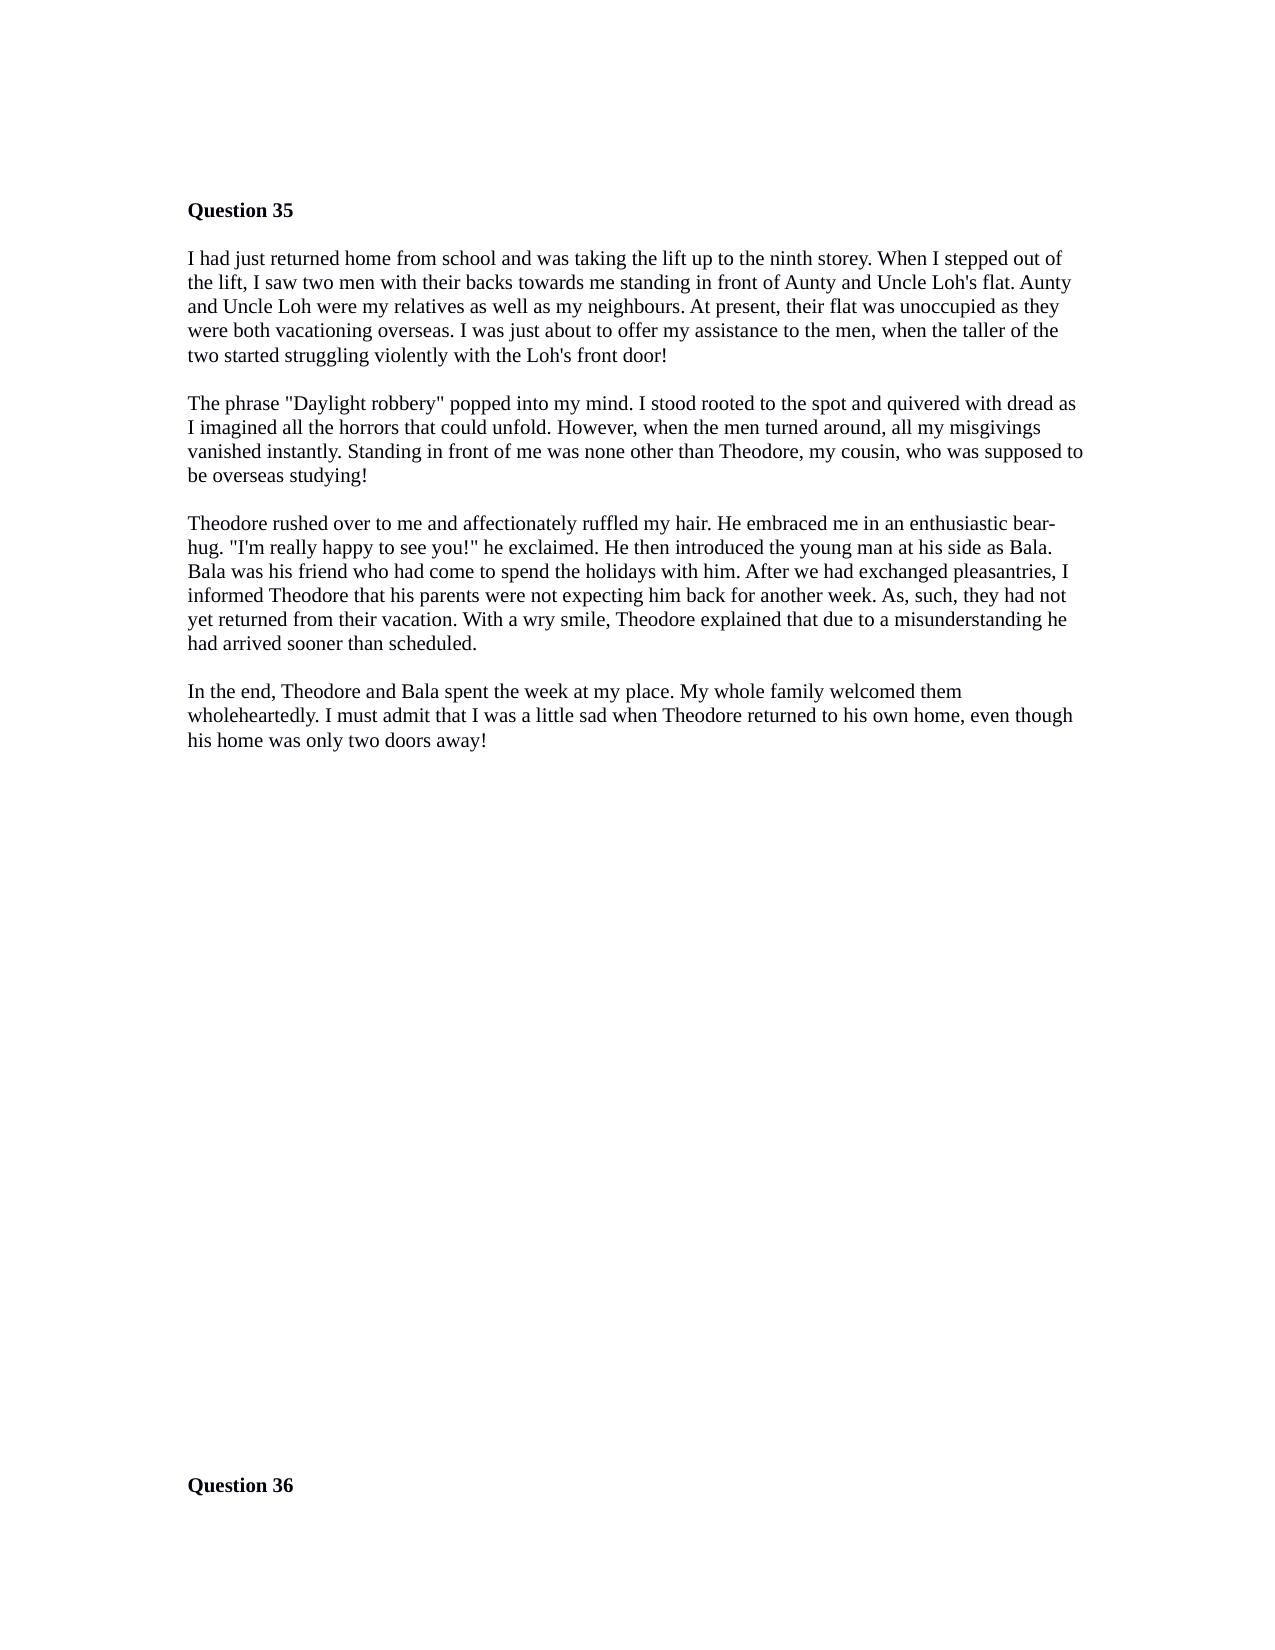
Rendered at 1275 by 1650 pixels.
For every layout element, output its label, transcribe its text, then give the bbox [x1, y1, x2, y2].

text I had just returned home from school and was taking the lift up to the ninth storey. When I stepped out of the lift, I saw two men with their backs towards me standing in front of Aunty and Uncle Loh's flat. Aunty and Uncle Loh were my relatives as well as my neighbours. At present, their flat was unoccupied as they were both vacationing overseas. I was just about to offer my assistance to the men, when the taller of the two started struggling violently with the Loh's front door! [187, 246, 1087, 367]
text Question 36 [187, 1473, 1087, 1497]
text Theodore rushed over to me and affectionately ruffled my hair. He embraced me in an enthusiastic bear-hug. "I'm really happy to see you!" he exclaimed. He then introduced the young man at his side as Bala. Bala was his friend who had come to spend the holidays with him. After we had exchanged pleasantries, I informed Theodore that his parents were not expecting him back for another week. As, such, they had not yet returned from their vacation. With a wry smile, Theodore explained that due to a misunderstanding he had arrived sooner than scheduled. [187, 511, 1087, 655]
text In the end, Theodore and Bala spent the week at my place. My whole family welcomed them wholeheartedly. I must admit that I was a little sad when Theodore returned to his own home, even though his home was only two doors away! [187, 679, 1087, 752]
text Question 35 [187, 198, 1087, 222]
text The phrase "Daylight robbery" popped into my mind. I stood rooted to the spot and quivered with dread as I imagined all the horrors that could unfold. However, when the men turned around, all my misgivings vanished instantly. Standing in front of me was none other than Theodore, my cousin, who was supposed to be overseas studying! [187, 391, 1087, 487]
